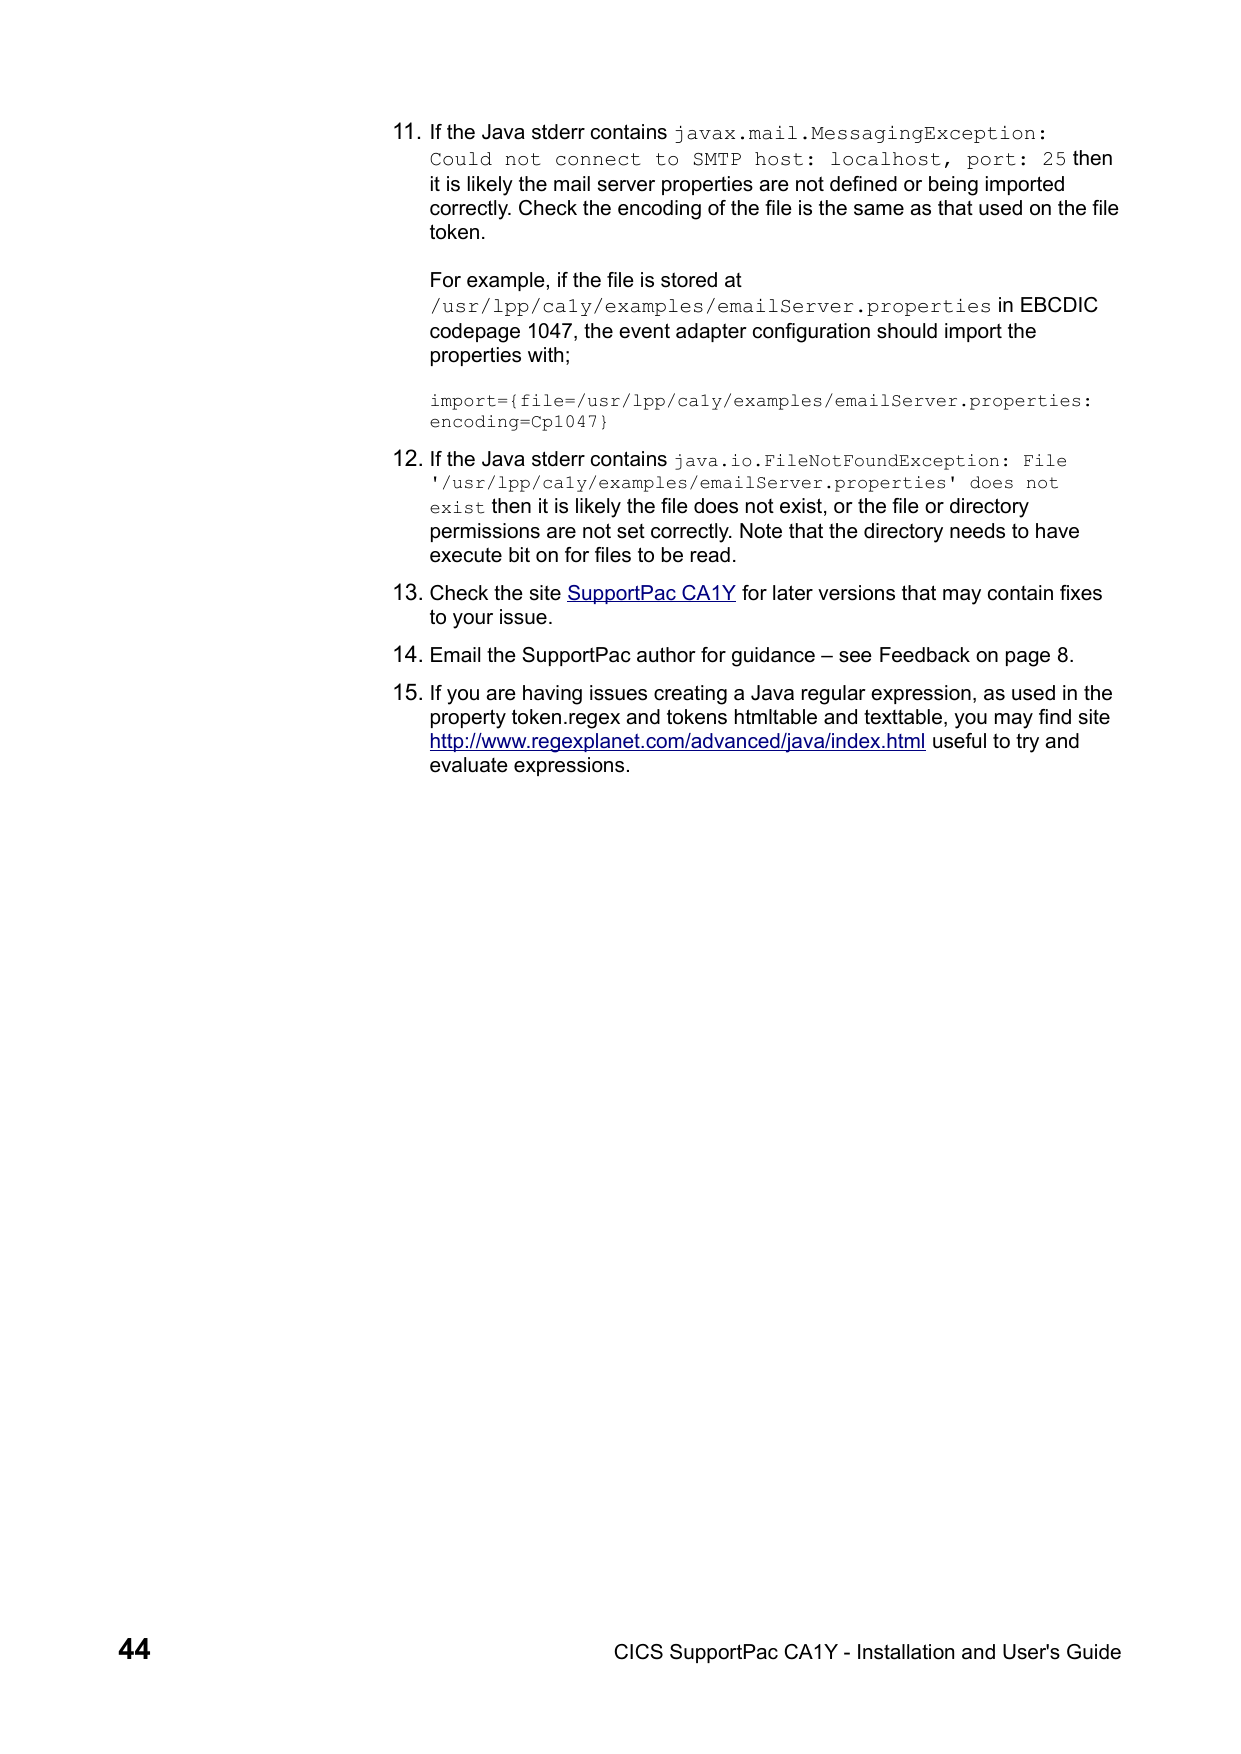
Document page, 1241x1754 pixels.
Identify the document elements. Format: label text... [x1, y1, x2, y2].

list If the Java stderr contains javax.mail.MessagingException: Could not connect to SMTP host: localhost, port: 25 then it is likely the mail server properties are not defined or being imported correctly. Check the encoding of the file is the same as that used on the file token. For example, if the file is stored at /usr/lpp/ca1y/examples/emailServer.properties in EBCDIC codepage 1047, the event adapter configuration should import the properties with; import={file=/usr/lpp/ca1y/examples/emailServer.properties: encoding=Cp1047} [392, 118, 1122, 433]
list Email the SupportPac author for guidance – see Feedback on page 8. [392, 641, 1122, 667]
list Check the site SupportPac CA1Y for later versions that may contain fixes to your issue. [392, 578, 1122, 629]
list If you are having issues creating a Java regular expression, as used in the property token.regex and tokens htmltable and texttable, you may find site http://www.regexplanet.com/advanced/java/index.html useful to try and evaluate expressions. [392, 679, 1122, 777]
list If the Java stderr contains java.io.FileNotFoundException: File '/usr/lpp/ca1y/examples/emailServer.properties' does not exist then it is likely the file does not exist, or the file or directory permissions are not set correctly. Note that the directory needs to have execute bit on for files to be read. [392, 445, 1122, 567]
